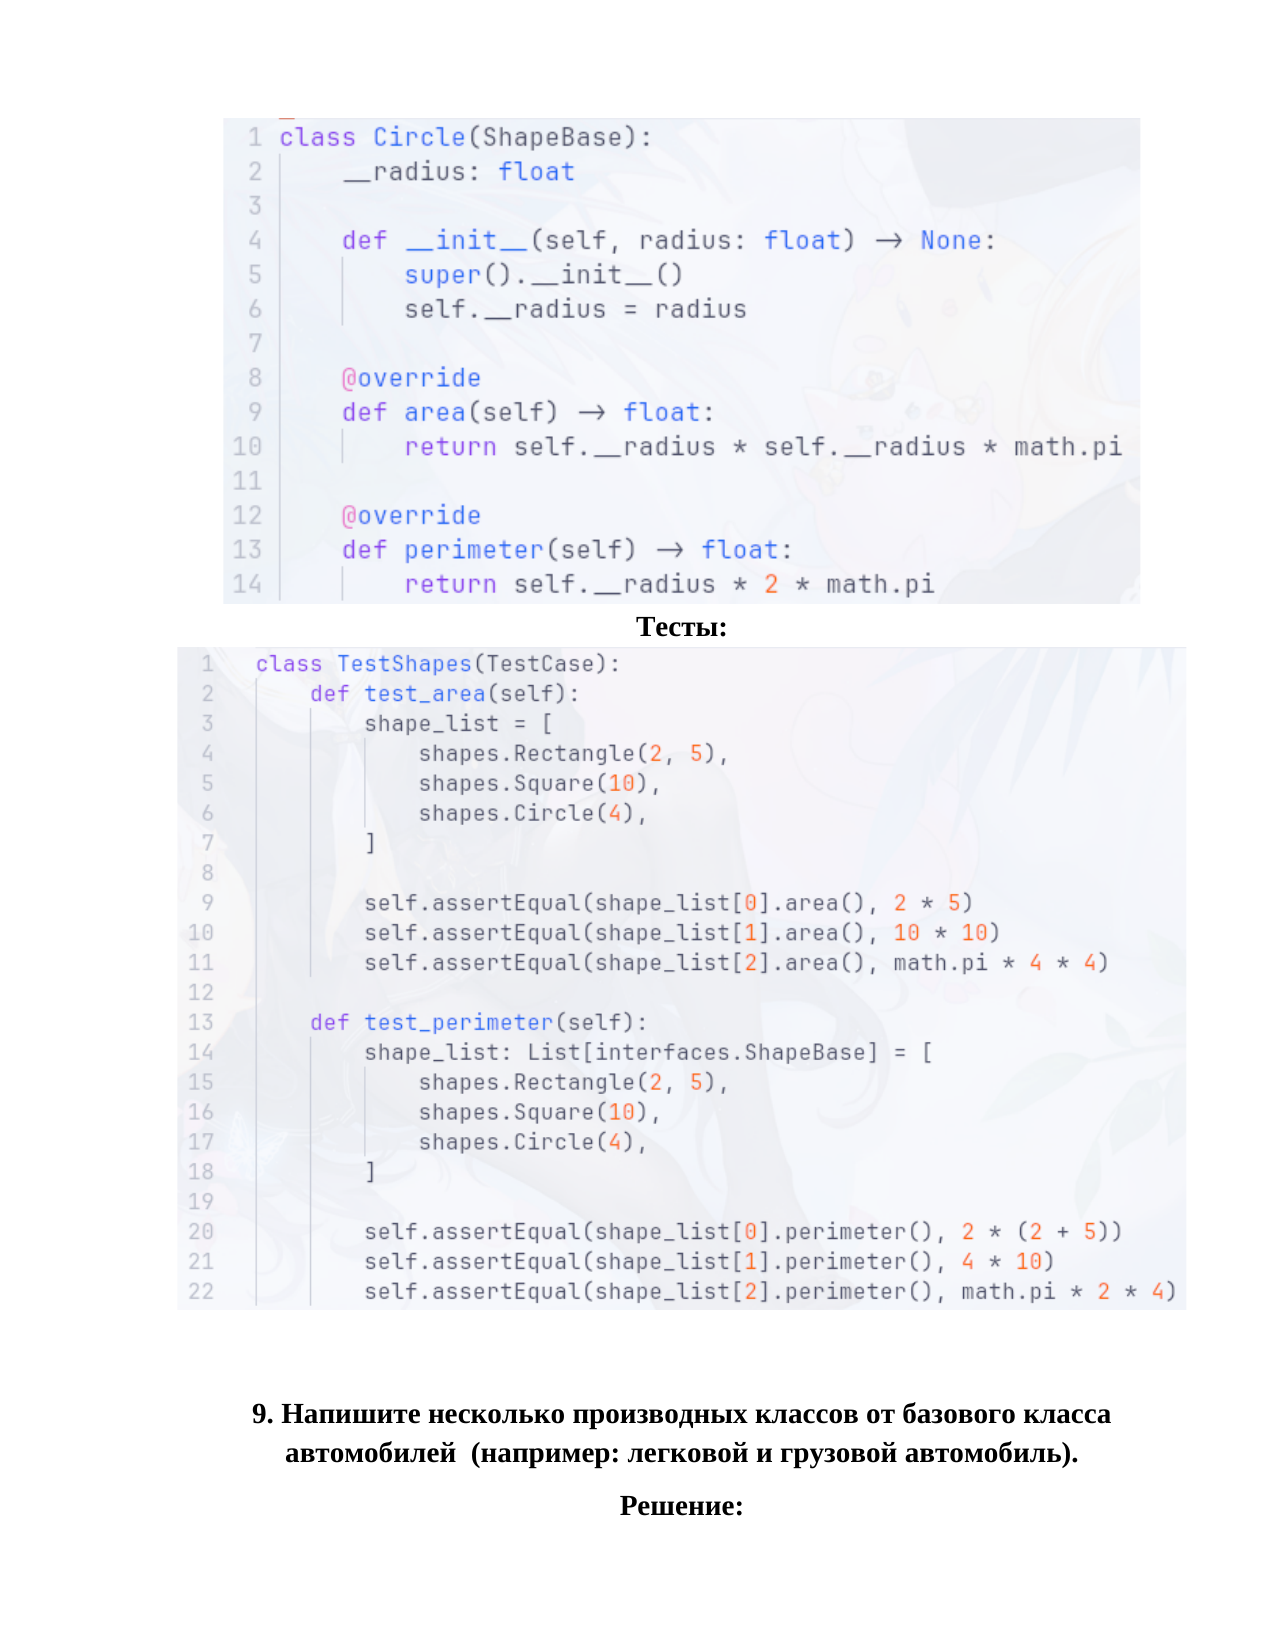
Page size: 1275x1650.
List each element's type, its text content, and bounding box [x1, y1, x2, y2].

picture [223, 118, 1141, 604]
picture [177, 647, 1187, 1310]
text Тесты: [177, 118, 1186, 643]
text Решение: [177, 1488, 1186, 1522]
text 9. Напишите несколько производных классов от базового класса автомобилей (например: легковой и грузовой автомобиль). [177, 1397, 1186, 1469]
